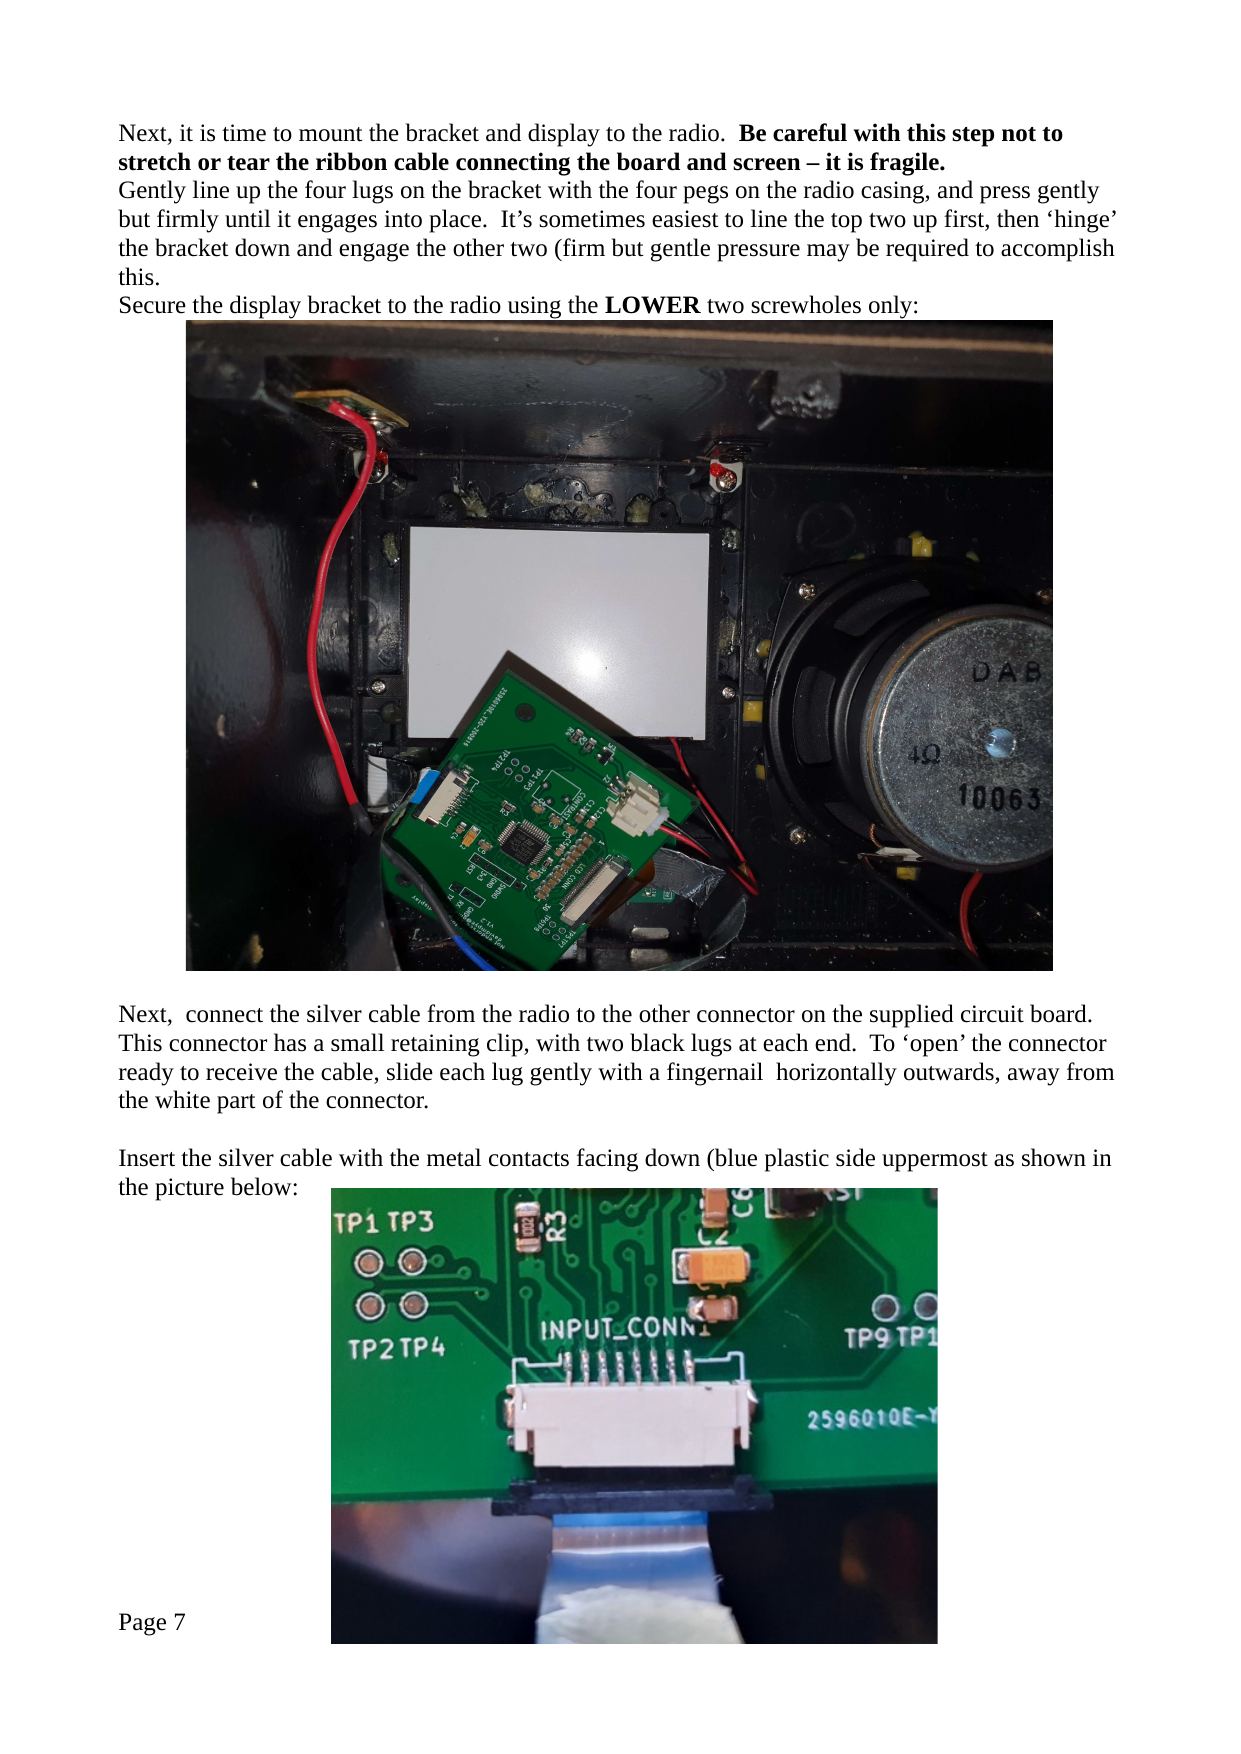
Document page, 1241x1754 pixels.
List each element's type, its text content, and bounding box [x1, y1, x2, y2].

text Secure the display bracket to the radio using the LOWER two screwholes only: [118, 291, 1122, 319]
text Next, it is time to mount the bracket and display to the radio. Be careful with this step not to stretch or tear the ribbon cable connecting the board and screen – it is fragile. [118, 118, 1122, 176]
text Gently line up the four lugs on the bracket with the four pegs on the radio casing, and press gently but firmly until it engages into place. It’s sometimes easiest to line the top two up first, then ‘hinge’ the bracket down and engage the other two (firm but gentle pressure may be required to accomplish this. [118, 176, 1122, 291]
text Next, connect the silver cable from the radio to the other connector on the supplied circuit board. This connector has a small retaining clip, with two black lugs at each end. To ‘open’ the connector ready to receive the cable, slide each lug gently with a fingernail horizontally outwards, away from the white part of the connector. [118, 999, 1122, 1114]
text Insert the silver cable with the metal contacts facing down (blue plastic side uppermost as shown in the picture below: [118, 1143, 1122, 1201]
picture [331, 1188, 938, 1644]
picture [185, 320, 1053, 971]
